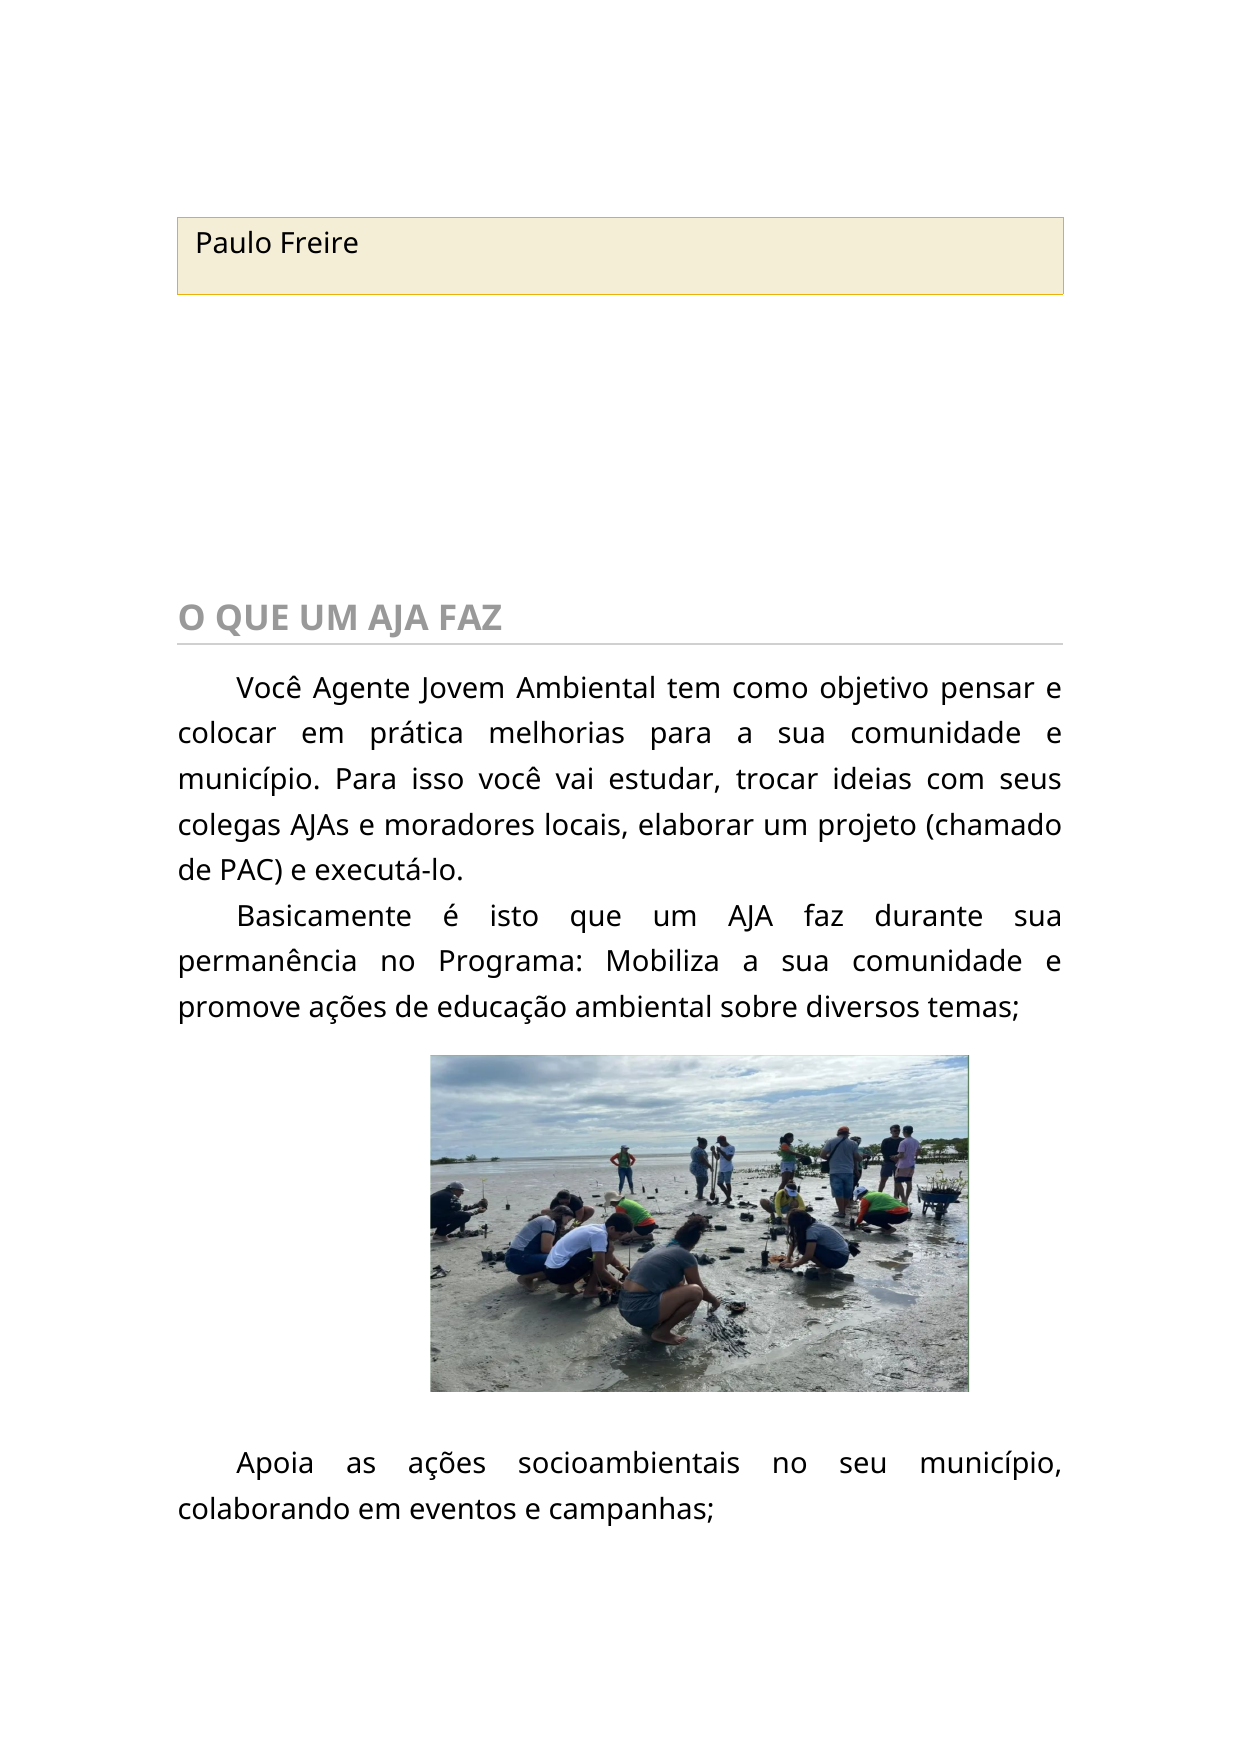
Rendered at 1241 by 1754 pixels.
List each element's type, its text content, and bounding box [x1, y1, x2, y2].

text Apoia as ações socioambientais no seu município, colaborando em eventos e campanhas; [177, 1442, 1063, 1528]
subtitle O QUE UM AJA FAZ [177, 592, 1063, 643]
text Basicamente é isto que um AJA faz durante sua permanência no Programa: Mobiliza a sua comunidade e promove ações de educação ambiental sobre diversos temas; [177, 895, 1063, 1026]
table_cell Paulo Freire [178, 218, 1063, 294]
picture [430, 1055, 970, 1392]
text Você Agente Jovem Ambiental tem como objetivo pensar e colocar em prática melhorias para a sua comunidade e município. Para isso você vai estudar, trocar ideias com seus colegas AJAs e moradores locais, elaborar um projeto (chamado de PAC) e executá-lo. [177, 667, 1063, 889]
